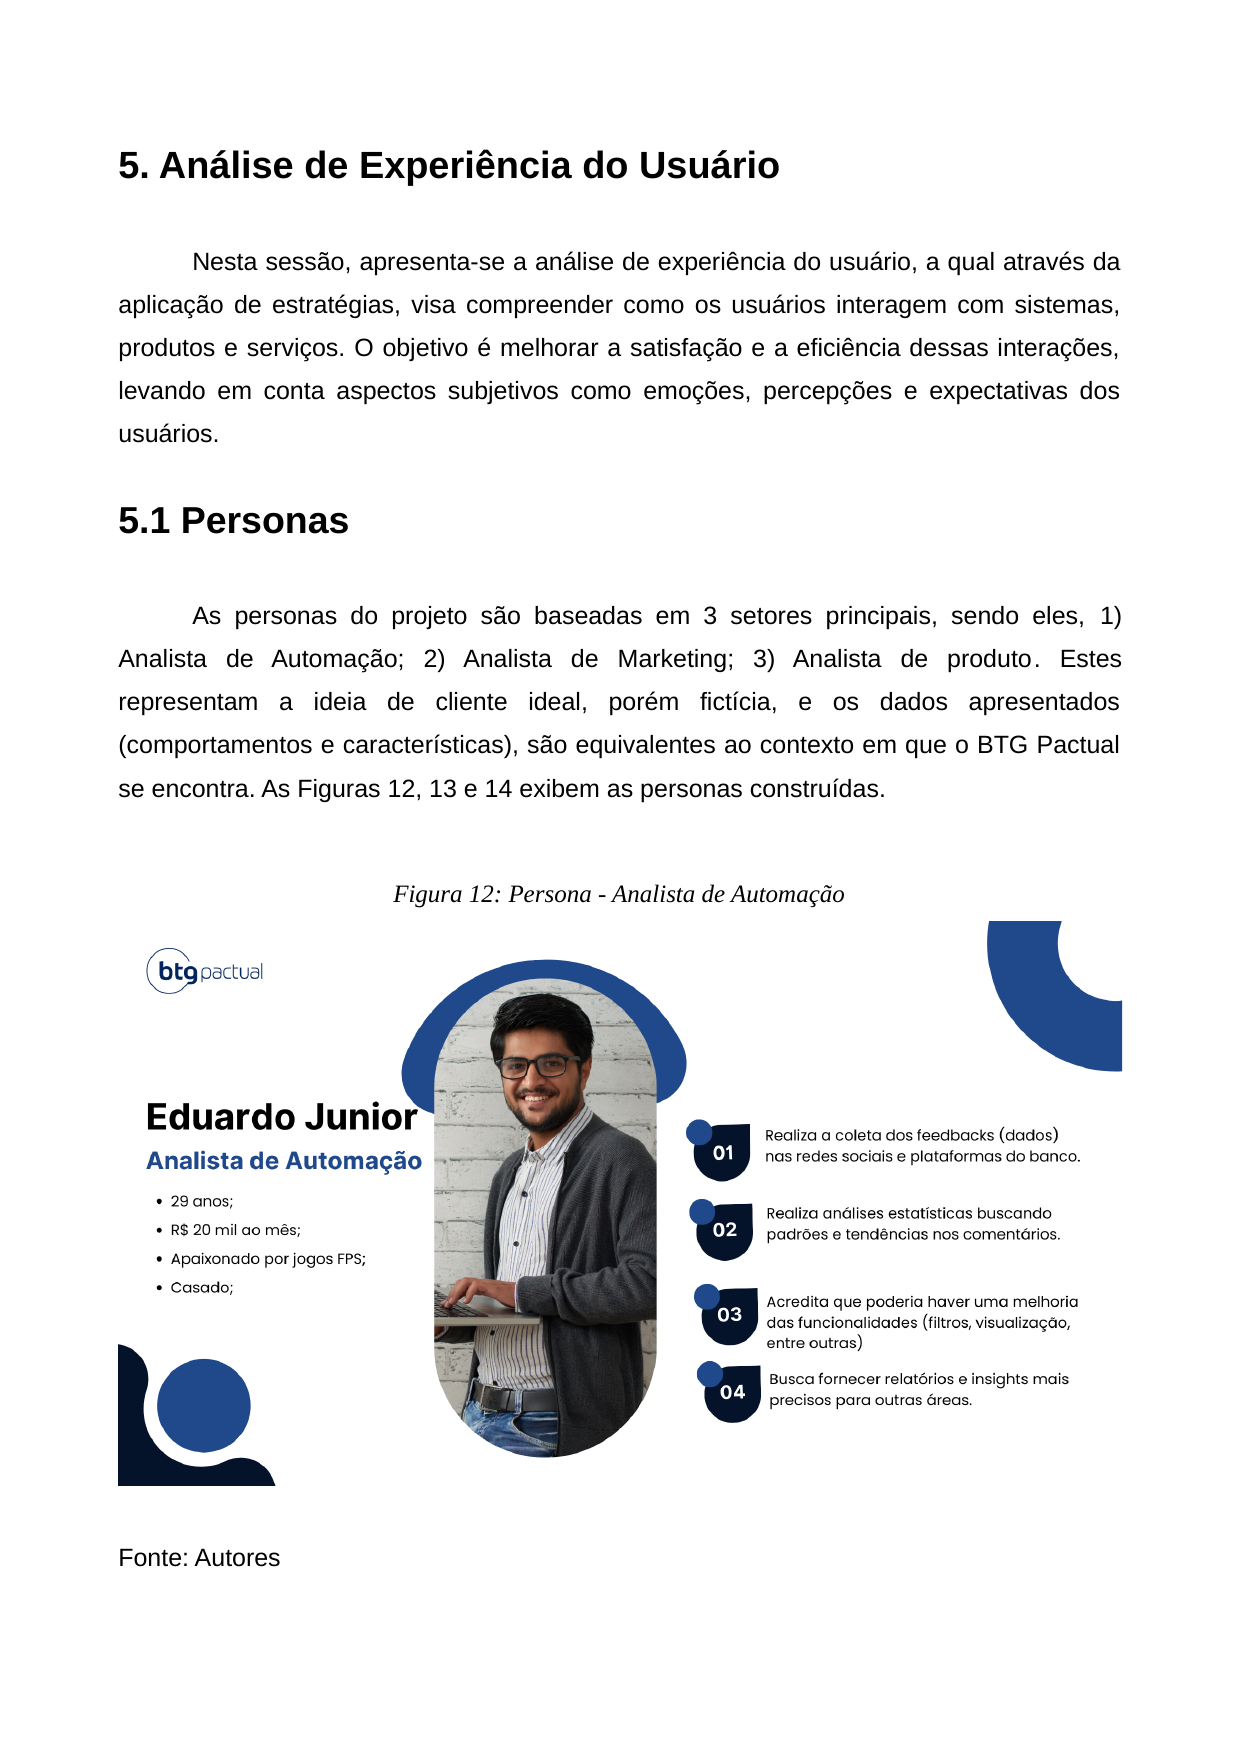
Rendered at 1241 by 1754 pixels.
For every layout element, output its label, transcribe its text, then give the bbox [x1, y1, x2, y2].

picture [118, 921, 1123, 1486]
text As personas do projeto são baseadas em 3 setores principais, sendo eles, 1) Analista de Automação; 2) Analista de Marketing; 3) Analista de produto. Estes representam a ideia de cliente ideal, porém fictícia, e os dados apresentados (comportamentos e características), são equivalentes ao contexto em que o BTG Pactual se encontra. As Figuras 12, 13 e 14 exibem as personas construídas. [118, 601, 1122, 802]
text Nesta sessão, apresenta-se a análise de experiência do usuário, a qual através da aplicação de estratégias, visa compreender como os usuários interagem com sistemas, produtos e serviços. O objetivo é melhorar a satisfação e a eficiência dessas interações, levando em conta aspectos subjetivos como emoções, percepções e expectativas dos usuários. [118, 247, 1122, 448]
subtitle 5.1 Personas [118, 498, 1122, 541]
subtitle 5. Análise de Experiência do Usuário [118, 143, 1122, 187]
text Fonte: Autores [118, 1543, 1122, 1571]
text Figura 12: Persona - Analista de Automação [118, 879, 1122, 908]
